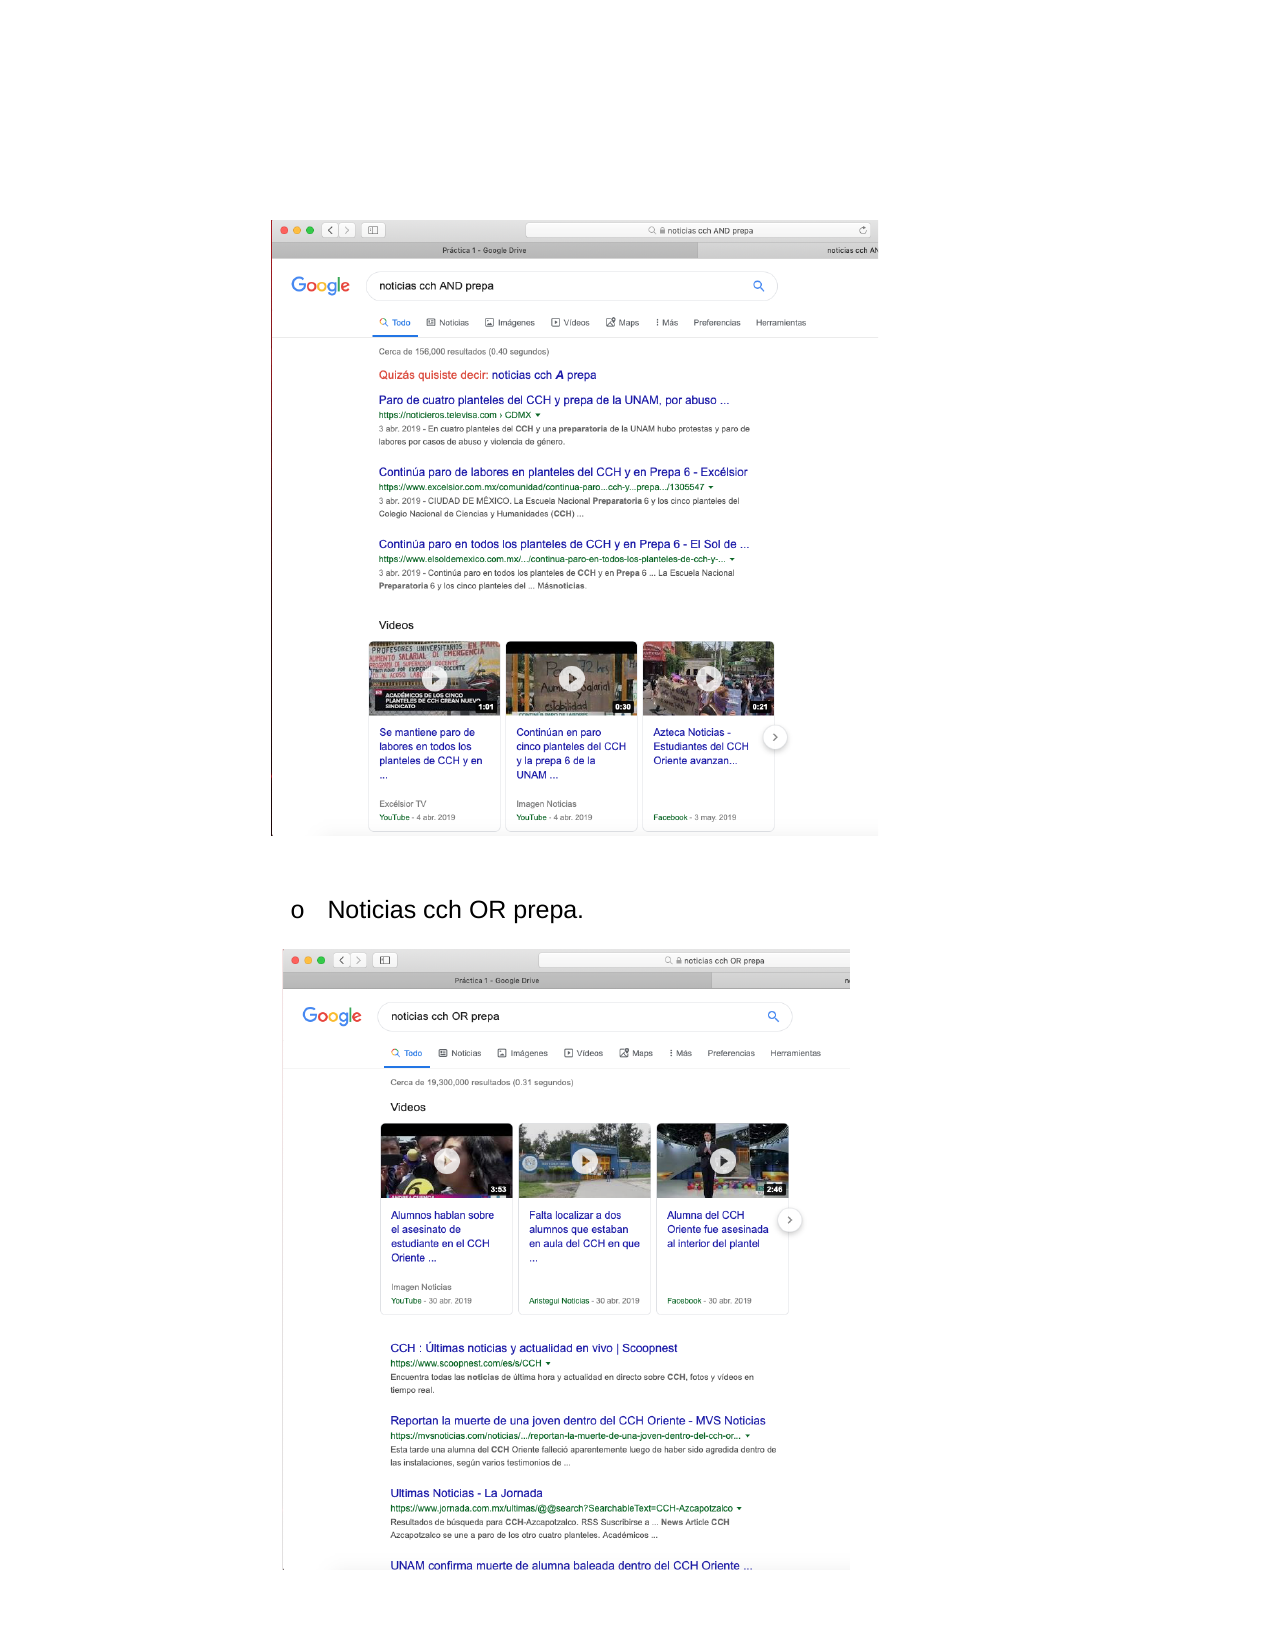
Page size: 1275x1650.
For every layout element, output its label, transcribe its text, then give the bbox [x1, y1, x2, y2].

list Noticias cch OR prepa. [290, 895, 1098, 926]
